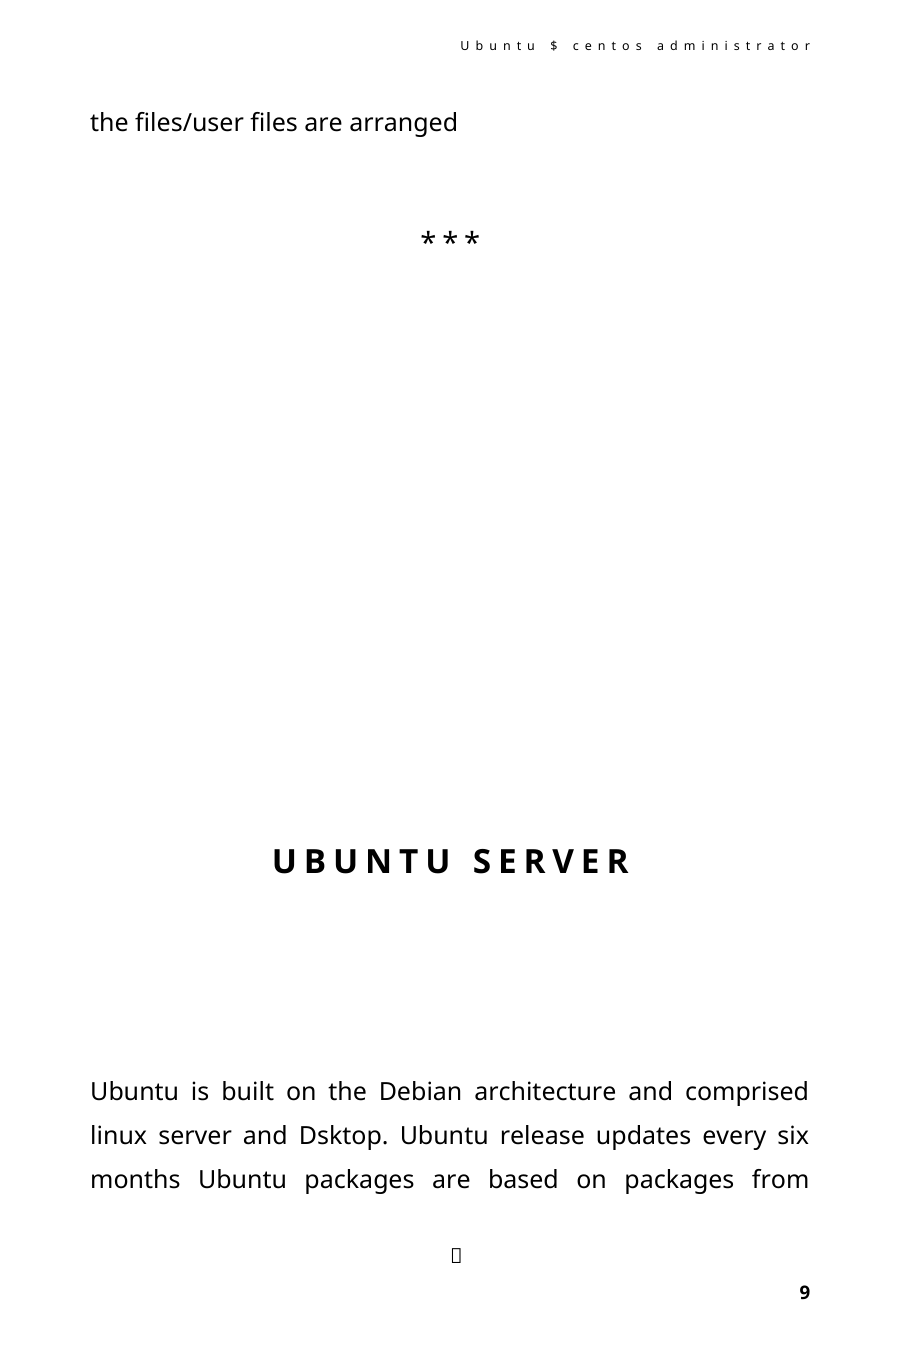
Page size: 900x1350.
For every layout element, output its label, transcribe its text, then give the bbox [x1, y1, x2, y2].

subtitle UBUNTU SERVER [90, 838, 810, 884]
text the files/user files are arranged [90, 105, 810, 139]
text *** [90, 223, 810, 262]
text Ubuntu is built on the Debian architecture and comprised linux server and Dsktop. Ubuntu release updates every six months Ubuntu packages are based on packages from [90, 1073, 810, 1196]
